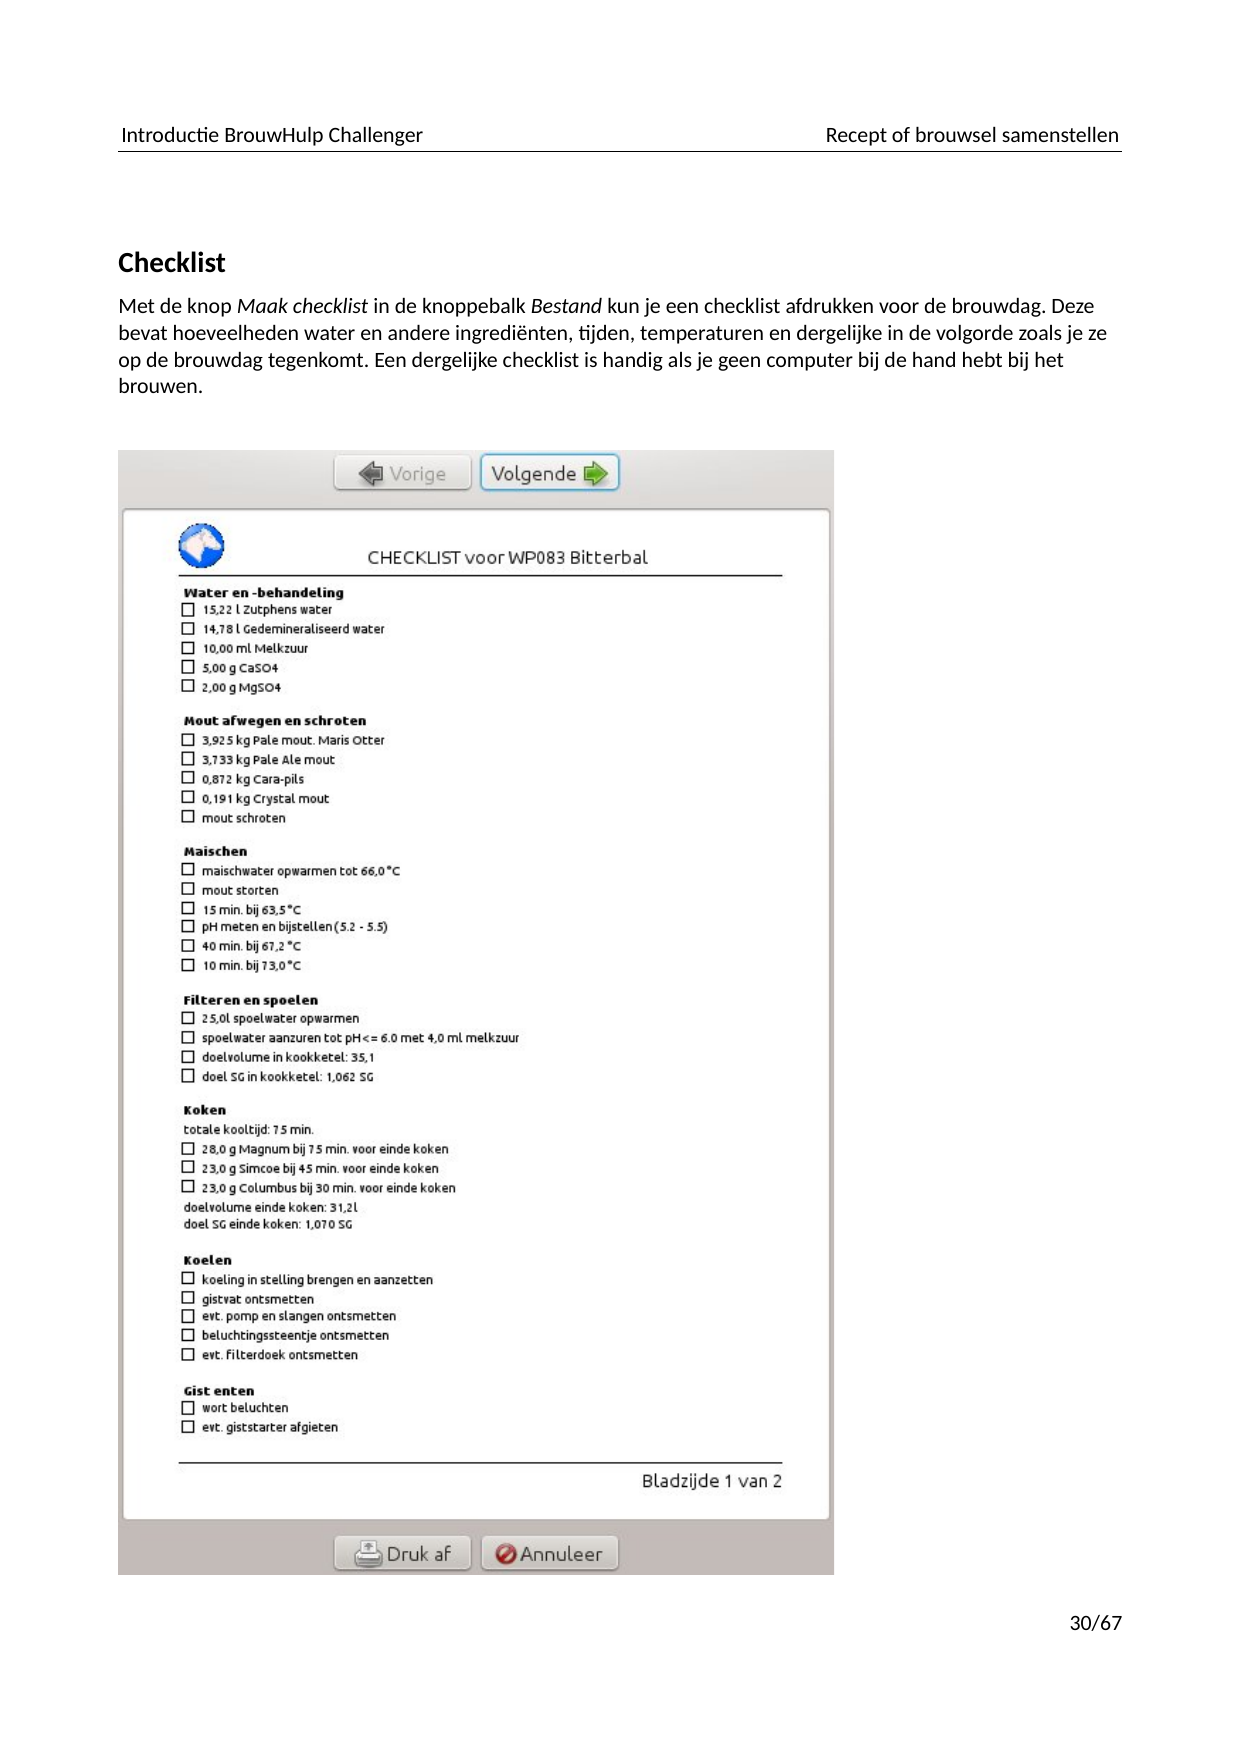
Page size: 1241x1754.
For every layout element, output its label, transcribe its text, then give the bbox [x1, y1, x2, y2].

text Met de knop Maak checklist in de knoppebalk Bestand kun je een checklist afdrukken voor de brouwdag. Deze bevat hoeveelheden water en andere ingrediënten, tijden, temperaturen en dergelijke in de volgorde zoals je ze op de brouwdag tegenkomt. Een dergelijke checklist is handig als je geen computer bij de hand hebt bij het brouwen. [118, 292, 1122, 399]
subtitle Checklist [118, 244, 1122, 280]
picture [118, 450, 835, 1575]
